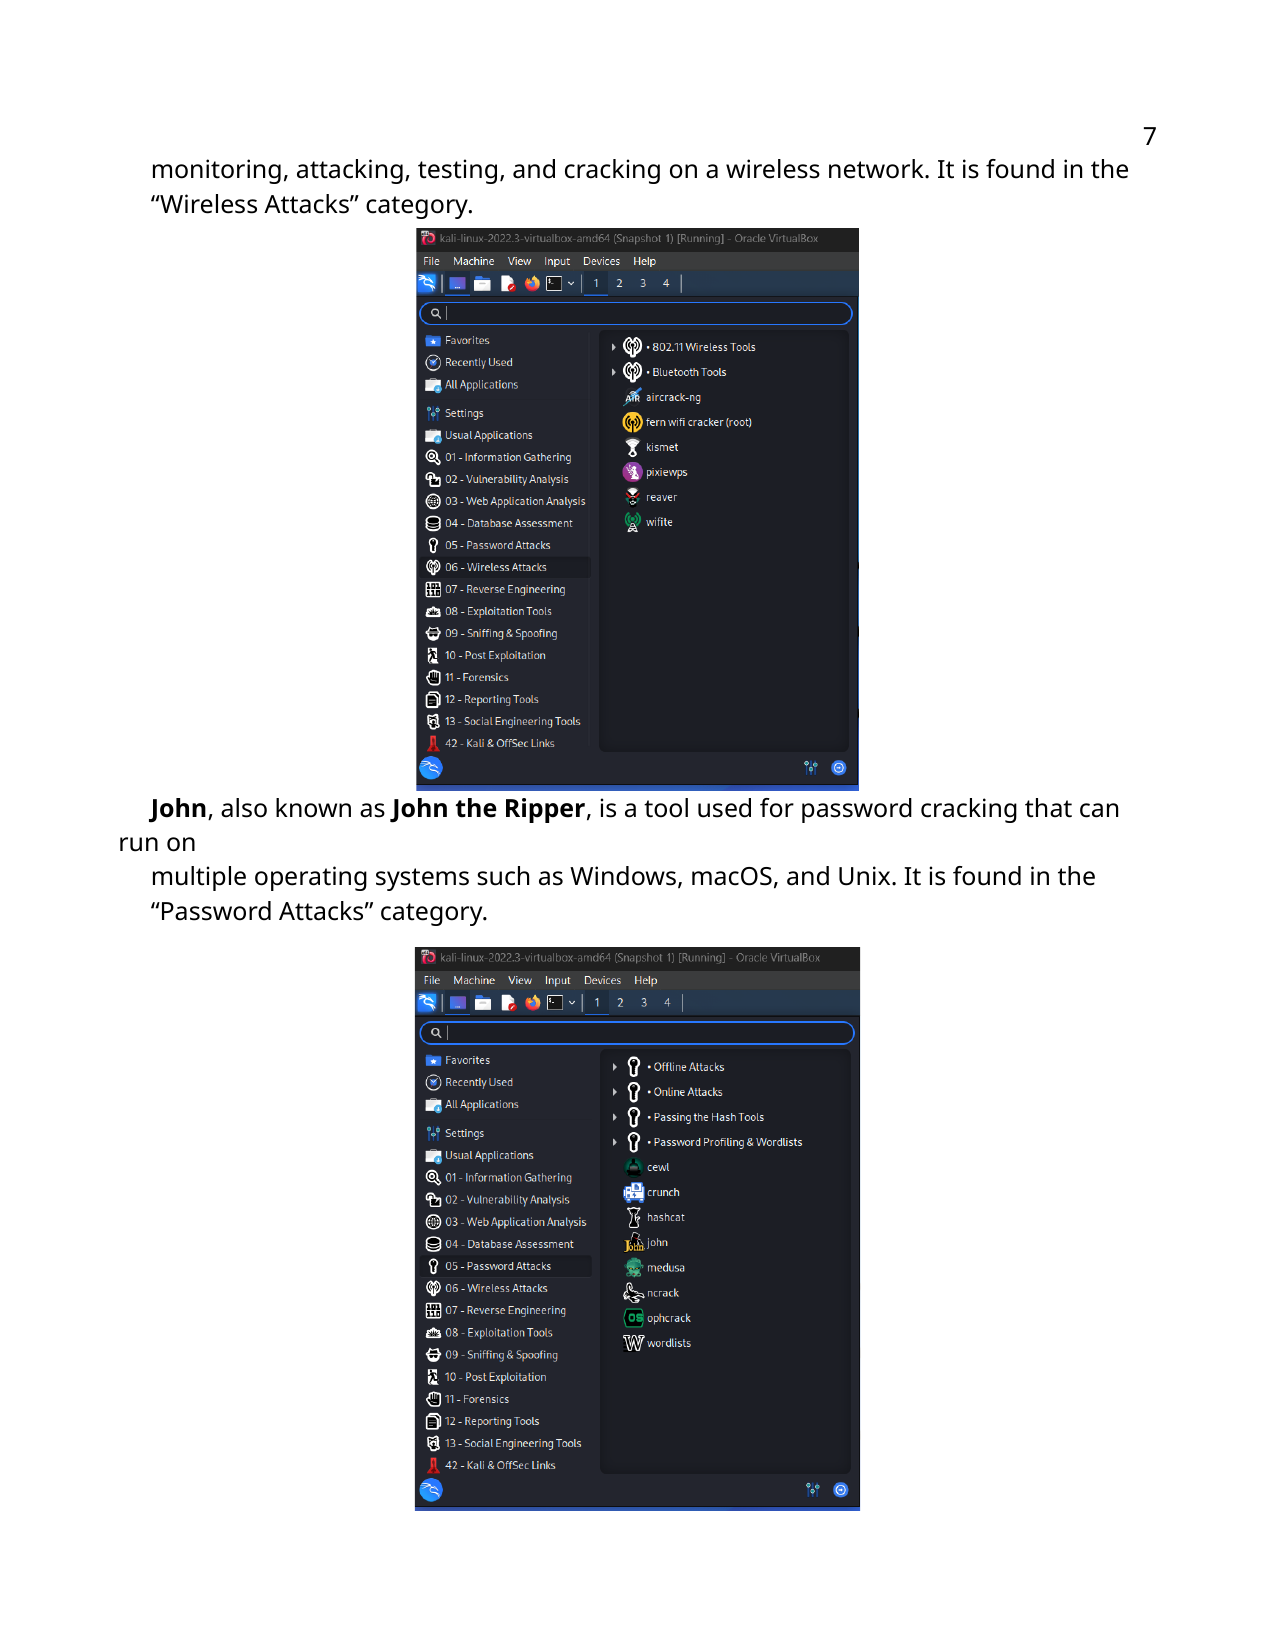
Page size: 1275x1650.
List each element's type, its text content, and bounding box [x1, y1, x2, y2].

text “Wireless Attacks” category. [118, 186, 1157, 220]
text John, also known as John the Ripper, is a tool used for password cracking that can run on [118, 220, 1157, 859]
text monitoring, attacking, testing, and cracking on a wireless network. It is found in the [118, 152, 1157, 186]
text “Password Attacks” category. [118, 893, 1157, 927]
picture [416, 228, 859, 791]
picture [414, 947, 861, 1511]
text multiple operating systems such as Windows, macOS, and Unix. It is found in the [118, 859, 1157, 893]
